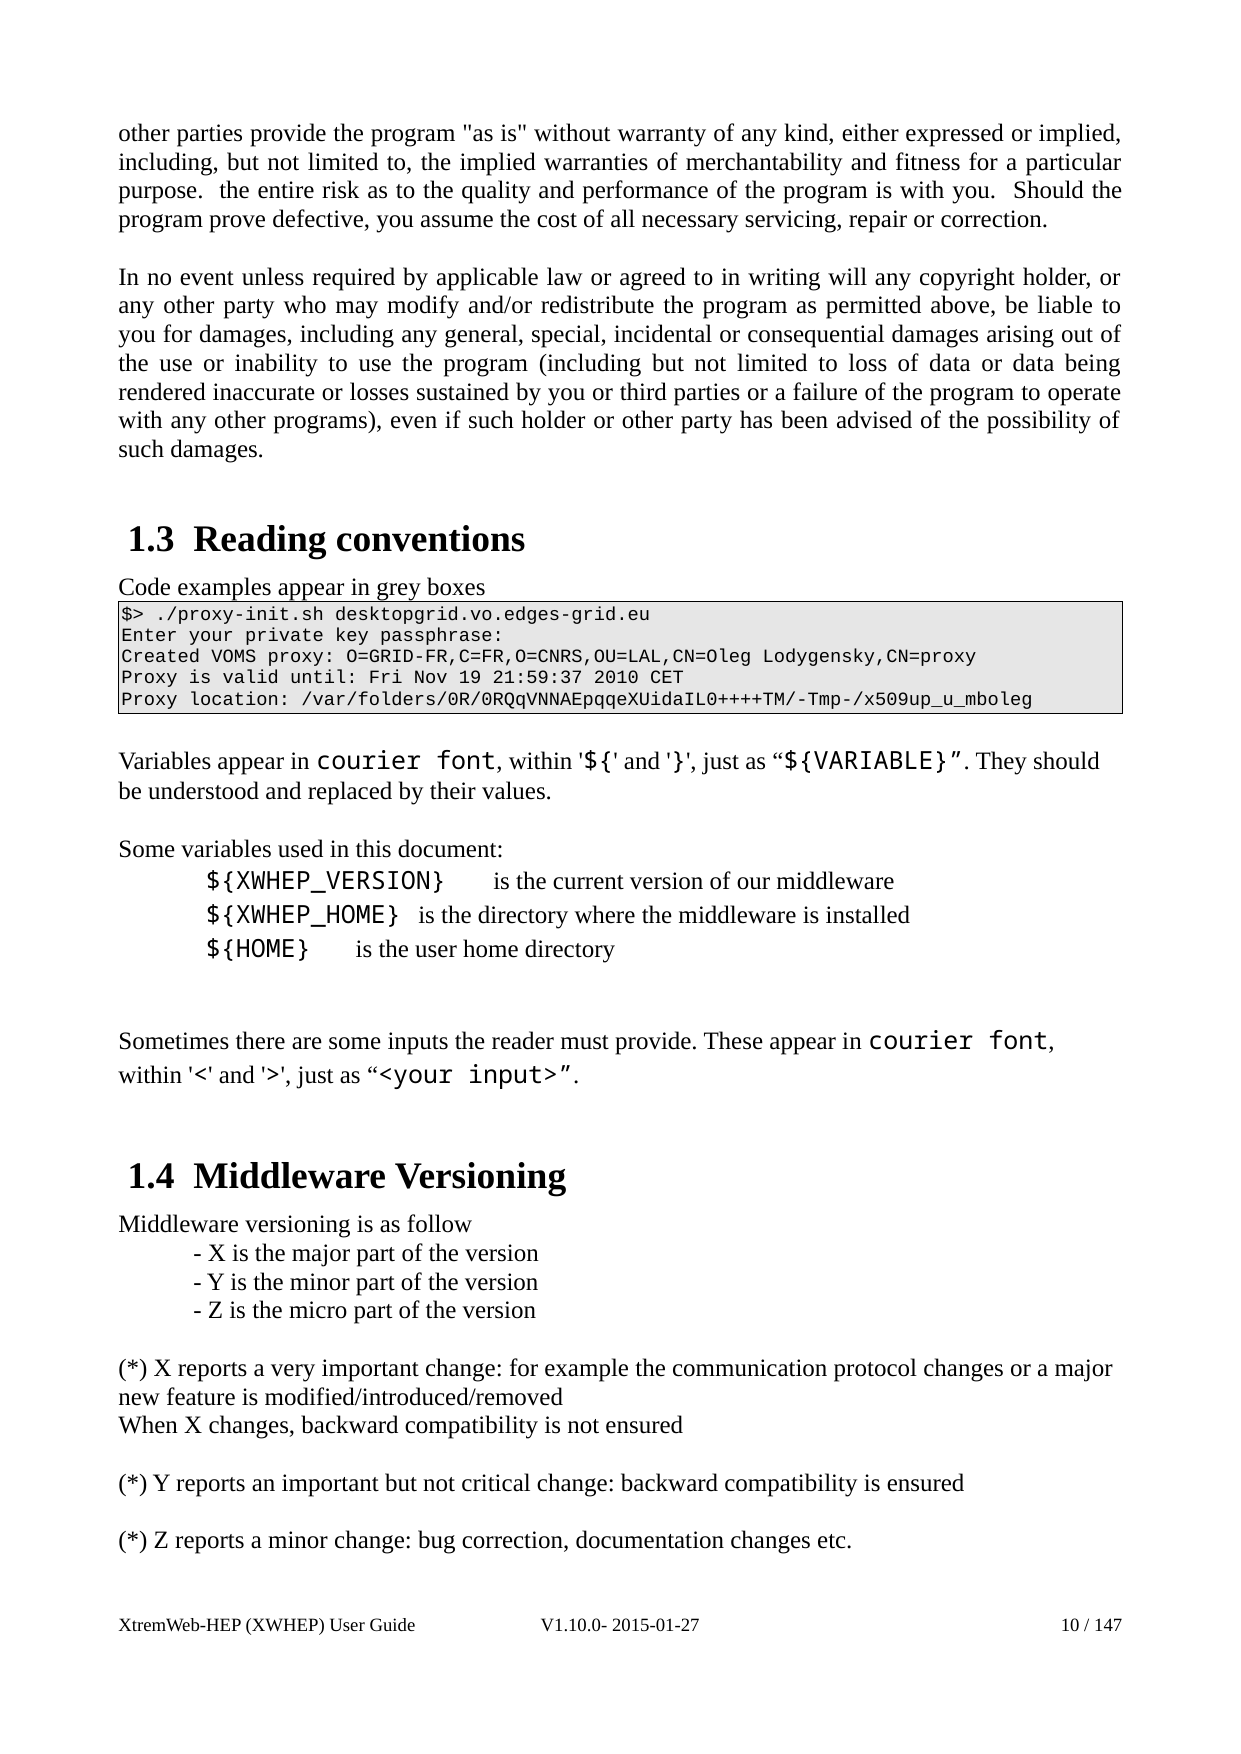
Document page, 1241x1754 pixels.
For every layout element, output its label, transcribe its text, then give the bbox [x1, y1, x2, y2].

text When X changes, backward compatibility is not ensured [118, 1411, 1122, 1439]
text (*) X reports a very important change: for example the communication protocol changes or a major new feature is modified/introduced/removed [118, 1353, 1122, 1411]
text Enter your private key passphrase: [119, 622, 1122, 644]
text - Z is the micro part of the version [118, 1296, 1122, 1324]
text Sometimes there are some inputs the reader must provide. These appear in courier font, within '<' and '>', just as “<your input>”. [118, 1022, 1122, 1090]
text Middleware versioning is as follow [118, 1209, 1122, 1238]
text Proxy location: /var/folders/0R/0RQqVNNAEpqqeXUidaIL0++++TM/-Tmp-/x509up_u_mboleg [119, 686, 1122, 713]
text ${XWHEP_VERSION} is the current version of our middleware [206, 863, 1122, 897]
text $> ./proxy-init.sh desktopgrid.vo.edges-grid.eu [119, 602, 1122, 622]
subtitle Reading conventions [118, 517, 1122, 560]
text Proxy is valid until: Fri Nov 19 21:59:37 2010 CET [119, 665, 1122, 686]
text ${HOME} is the user home directory [206, 931, 1122, 965]
text OTHER PARTIES PROVIDE THE PROGRAM "AS IS" WITHOUT WARRANTY OF ANY KIND, EITHER EXPRESSED OR IMPLIED, INCLUDING, BUT NOT LIMITED TO, THE IMPLIED WARRANTIES OF MERCHANTABILITY AND FITNESS FOR A PARTICULAR PURPOSE. THE ENTIRE RISK AS TO THE QUALITY AND PERFORMANCE OF THE PROGRAM IS WITH YOU. SHOULD THE PROGRAM PROVE DEFECTIVE, YOU ASSUME THE COST OF ALL NECESSARY SERVICING, REPAIR OR CORRECTION. [118, 118, 1122, 233]
subtitle Middleware Versioning [118, 1154, 1122, 1197]
text (*) Y reports an important but not critical change: backward compatibility is ensured [118, 1468, 1122, 1497]
text - X is the major part of the version [118, 1238, 1122, 1267]
text (*) Z reports a minor change: bug correction, documentation changes etc. [118, 1526, 1122, 1554]
text Some variables used in this document: [118, 834, 1122, 863]
text ${XWHEP_HOME} is the directory where the middleware is installed [206, 897, 1122, 931]
text Code examples appear in grey boxes [118, 572, 1122, 601]
text Created VOMS proxy: O=GRID-FR,C=FR,O=CNRS,OU=LAL,CN=Oleg Lodygensky,CN=proxy [119, 644, 1122, 665]
text Variables appear in courier font, within '${' and '}', just as “${VARIABLE}”. They should be understood and replaced by their values. [118, 742, 1122, 805]
text - Y is the minor part of the version [118, 1267, 1122, 1296]
text IN NO EVENT UNLESS REQUIRED BY APPLICABLE LAW OR AGREED TO IN WRITING WILL ANY COPYRIGHT HOLDER, OR ANY OTHER PARTY WHO MAY MODIFY AND/OR REDISTRIBUTE THE PROGRAM AS PERMITTED ABOVE, BE LIABLE TO YOU FOR DAMAGES, INCLUDING ANY GENERAL, SPECIAL, INCIDENTAL OR CONSEQUENTIAL DAMAGES ARISING OUT OF THE USE OR INABILITY TO USE THE PROGRAM (INCLUDING BUT NOT LIMITED TO LOSS OF DATA OR DATA BEING RENDERED INACCURATE OR LOSSES SUSTAINED BY YOU OR THIRD PARTIES OR A FAILURE OF THE PROGRAM TO OPERATE WITH ANY OTHER PROGRAMS), EVEN IF SUCH HOLDER OR OTHER PARTY HAS BEEN ADVISED OF THE POSSIBILITY OF SUCH DAMAGES. [118, 262, 1122, 463]
